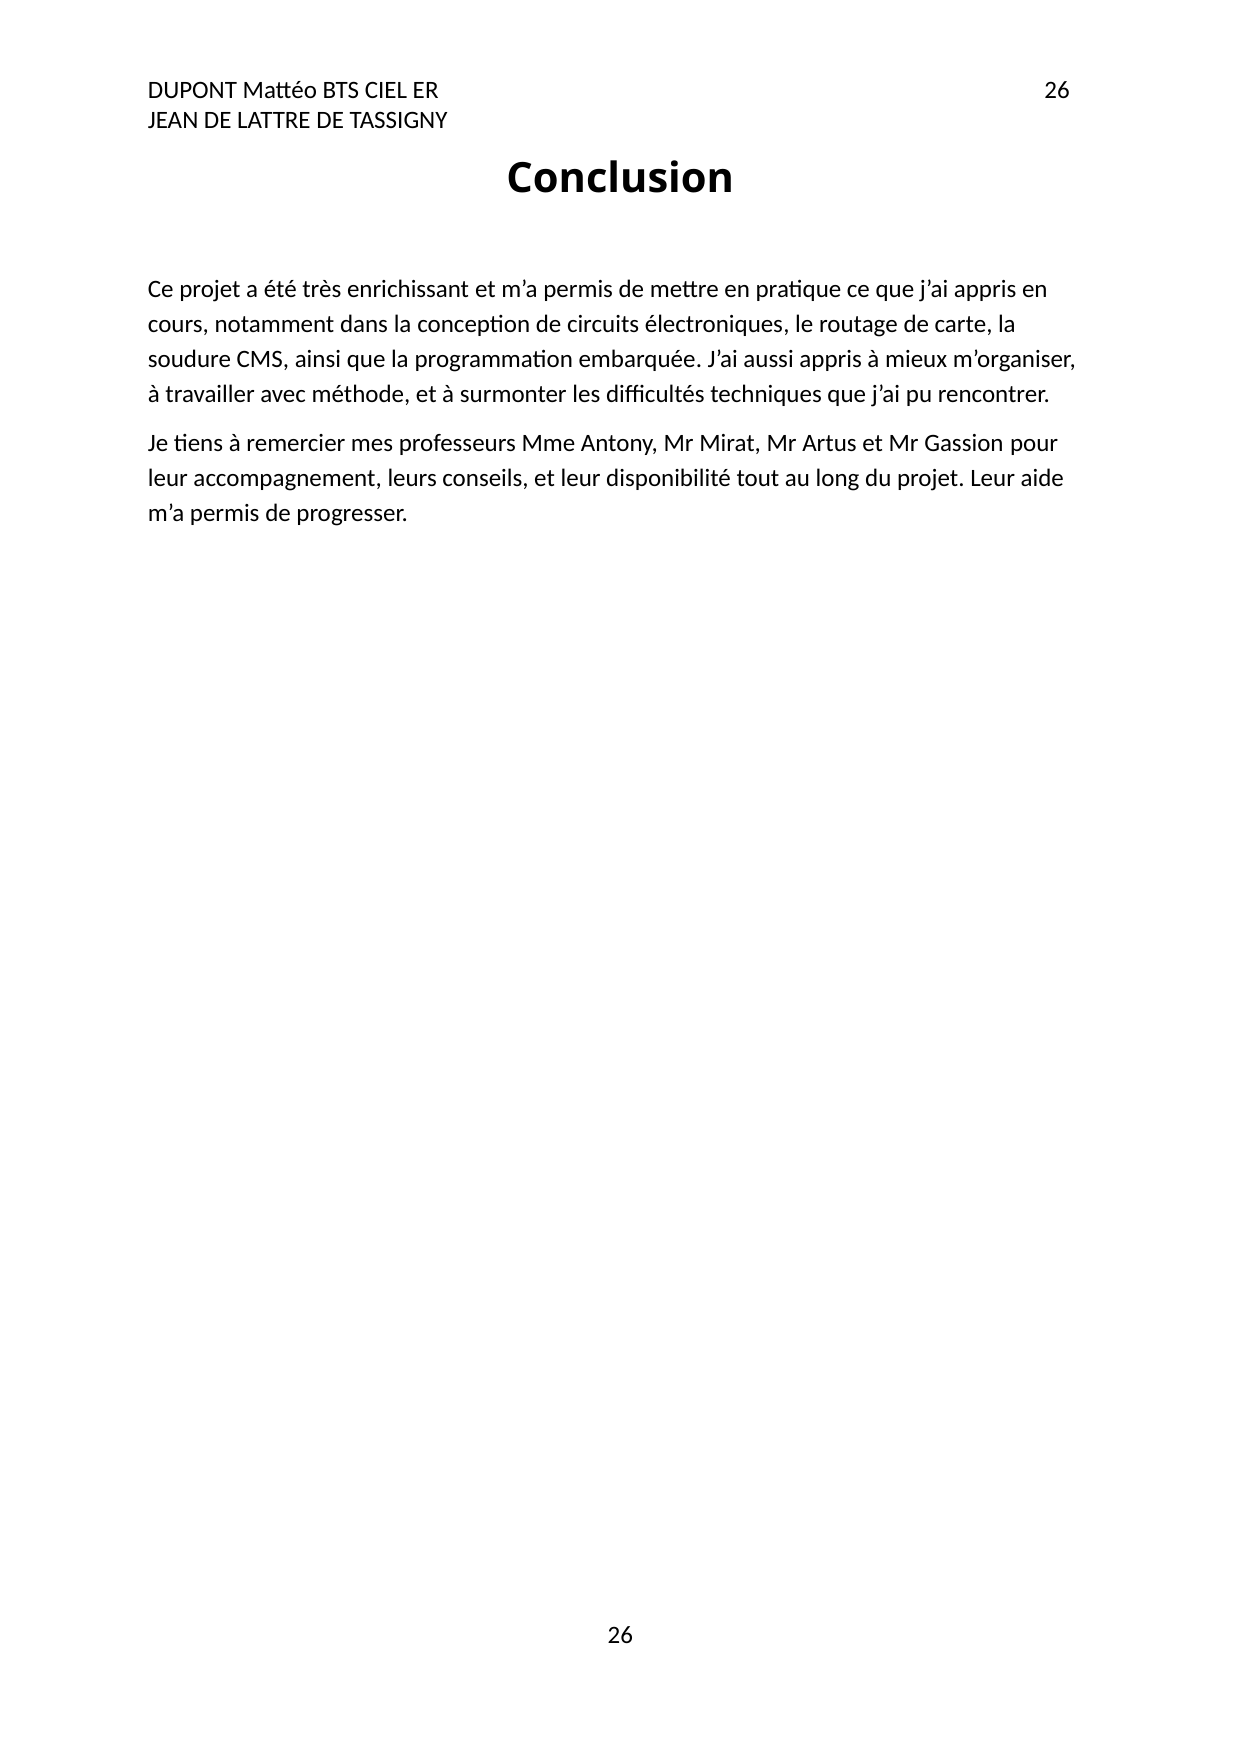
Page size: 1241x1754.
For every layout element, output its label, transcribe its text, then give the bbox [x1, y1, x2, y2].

text Ce projet a été très enrichissant et m’a permis de mettre en pratique ce que j’ai appris en cours, notamment dans la conception de circuits électroniques, le routage de carte, la soudure CMS, ainsi que la programmation embarquée. J’ai aussi appris à mieux m’organiser, à travailler avec méthode, et à surmonter les difficultés techniques que j’ai pu rencontrer. [148, 273, 1093, 408]
text Je tiens à remercier mes professeurs Mme Antony, Mr Mirat, Mr Artus et Mr Gassion pour leur accompagnement, leurs conseils, et leur disponibilité tout au long du projet. Leur aide m’a permis de progresser. [148, 427, 1093, 528]
subtitle Conclusion [148, 148, 1093, 204]
